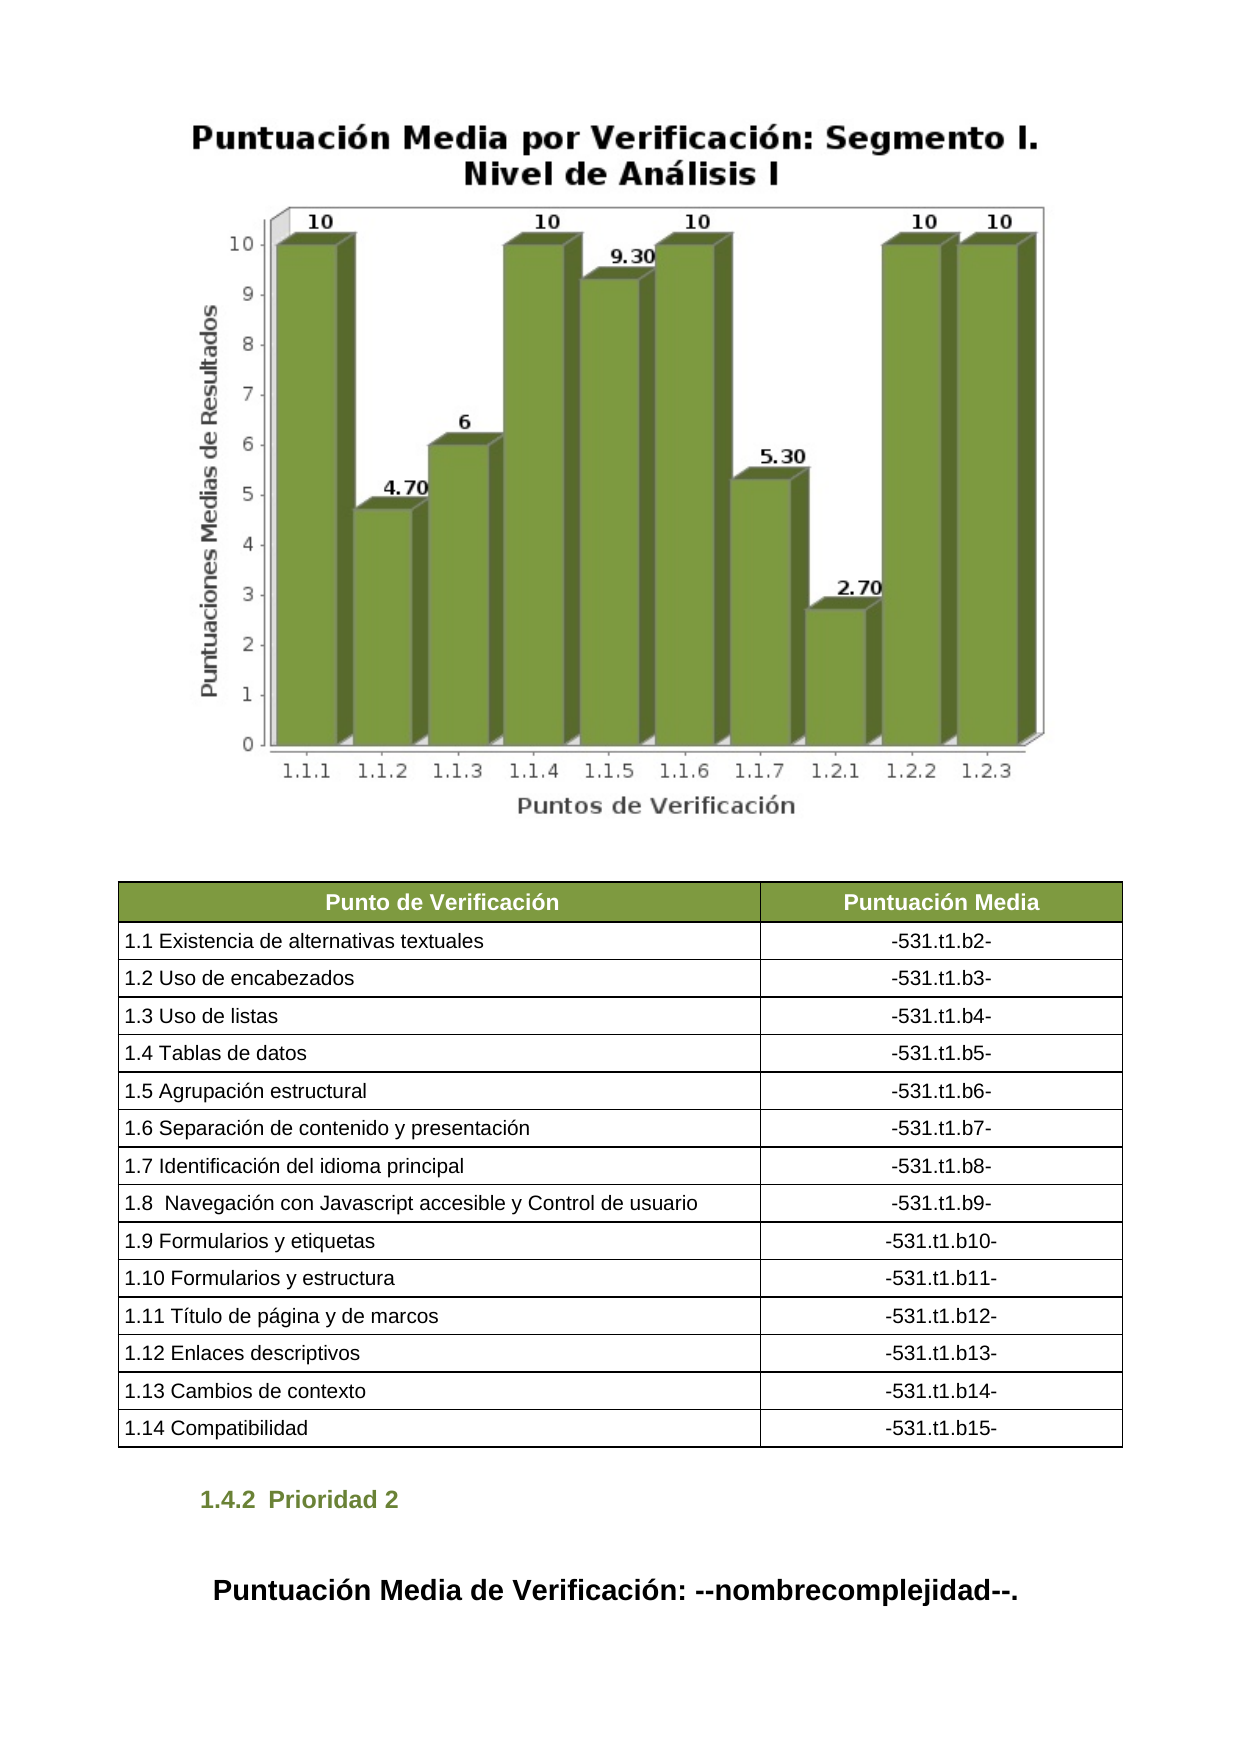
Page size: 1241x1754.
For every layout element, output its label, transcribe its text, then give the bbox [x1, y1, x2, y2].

table_cell 1.10 Formularios y estructura [119, 1260, 760, 1296]
table_cell -531.t1.b8- [761, 1148, 1122, 1184]
table_cell -531.t1.b5- [761, 1035, 1122, 1071]
text Puntuación Media de Verificación: --nombrecomplejidad--. [118, 1573, 1122, 1607]
subtitle Prioridad 2 [193, 1485, 1122, 1514]
table_cell 1.5 Agrupación estructural [119, 1073, 760, 1109]
table_cell 1.12 Enlaces descriptivos [119, 1335, 760, 1371]
table_cell 1.13 Cambios de contexto [119, 1373, 760, 1409]
table_cell -531.t1.b11- [761, 1260, 1122, 1296]
table_cell 1.6 Separación de contenido y presentación [119, 1110, 760, 1146]
table_header Punto de Verificación [119, 883, 760, 921]
table_cell 1.14 Compatibilidad [119, 1410, 760, 1446]
table_cell 1.11 Título de página y de marcos [119, 1298, 760, 1334]
table_cell -531.t1.b2- [761, 923, 1122, 959]
table_cell 1.4 Tablas de datos [119, 1035, 760, 1071]
table_cell -531.t1.b7- [761, 1110, 1122, 1146]
table_header Puntuación Media [761, 883, 1122, 921]
picture [178, 118, 1062, 828]
table_cell 1.9 Formularios y etiquetas [119, 1223, 760, 1259]
table_cell -531.t1.b15- [761, 1410, 1122, 1446]
table_cell -531.t1.b4- [761, 998, 1122, 1034]
table_cell -531.t1.b10- [761, 1223, 1122, 1259]
table_cell -531.t1.b3- [761, 960, 1122, 996]
table_cell 1.2 Uso de encabezados [119, 960, 760, 996]
table_cell 1.7 Identificación del idioma principal [119, 1148, 760, 1184]
table_cell -531.t1.b14- [761, 1373, 1122, 1409]
table_cell -531.t1.b9- [761, 1185, 1122, 1221]
table_cell 1.1 Existencia de alternativas textuales [119, 923, 760, 959]
table_cell -531.t1.b6- [761, 1073, 1122, 1109]
table_cell -531.t1.b12- [761, 1298, 1122, 1334]
table_cell -531.t1.b13- [761, 1335, 1122, 1371]
table_cell 1.3 Uso de listas [119, 998, 760, 1034]
table_cell 1.8 Navegación con Javascript accesible y Control de usuario [119, 1185, 760, 1221]
